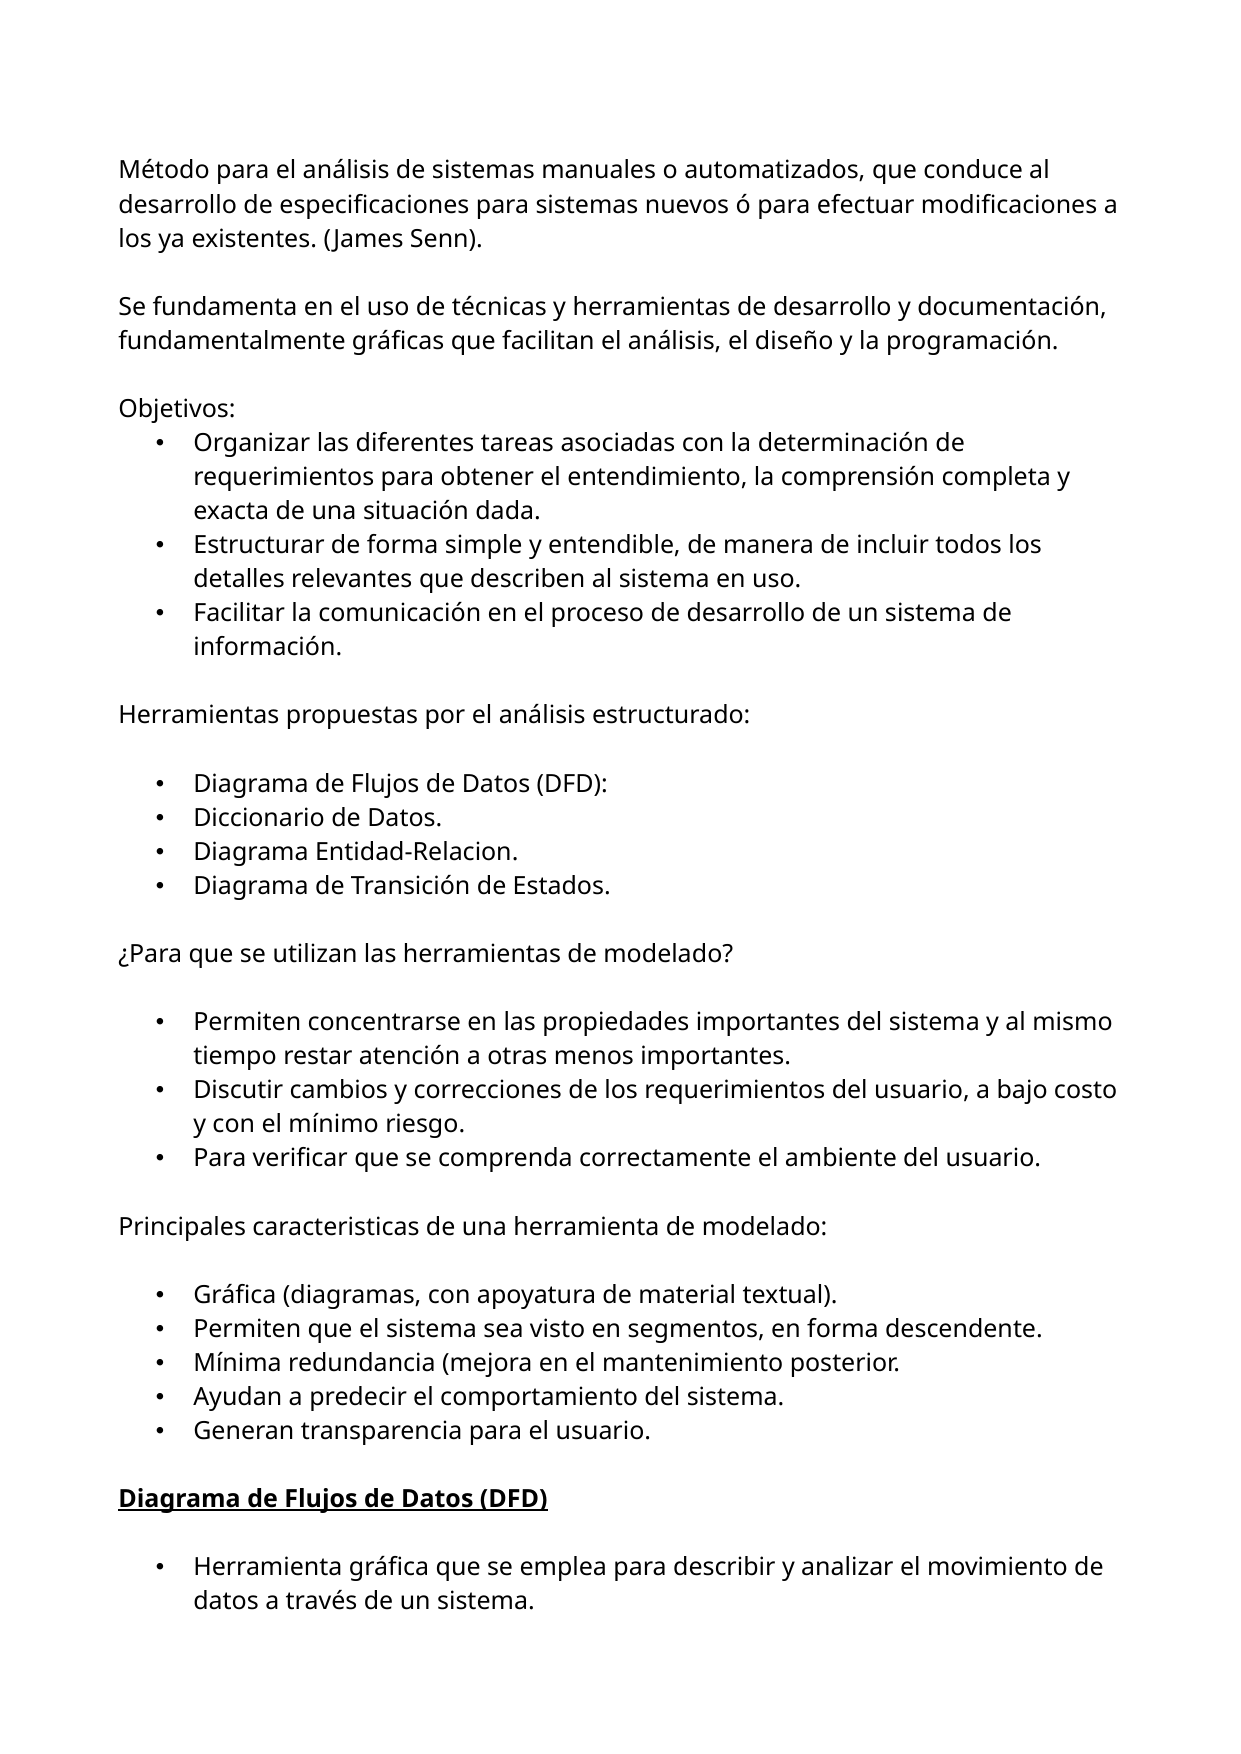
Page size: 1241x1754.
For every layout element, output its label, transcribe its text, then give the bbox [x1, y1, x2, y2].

list Para verificar que se comprenda correctamente el ambiente del usuario. [156, 1140, 1122, 1174]
list Discutir cambios y correcciones de los requerimientos del usuario, a bajo costo y con el mínimo riesgo. [156, 1072, 1122, 1140]
text Objetivos: [118, 391, 1122, 425]
list Permiten concentrarse en las propiedades importantes del sistema y al mismo tiempo restar atención a otras menos importantes. [156, 1004, 1122, 1072]
list Diccionario de Datos. [156, 799, 1122, 833]
text Diagrama de Flujos de Datos (DFD) [118, 1481, 1122, 1515]
list Herramienta gráfica que se emplea para describir y analizar el movimiento de datos a través de un sistema. [156, 1549, 1122, 1617]
text ¿Para que se utilizan las herramientas de modelado? [118, 936, 1122, 970]
text Principales caracteristicas de una herramienta de modelado: [118, 1208, 1122, 1242]
list Diagrama Entidad-Relacion. [156, 833, 1122, 867]
list Gráfica (diagramas, con apoyatura de material textual). [156, 1276, 1122, 1310]
text Se fundamenta en el uso de técnicas y herramientas de desarrollo y documentación, fundamentalmente gráficas que facilitan el análisis, el diseño y la programación. [118, 288, 1122, 357]
list Facilitar la comunicación en el proceso de desarrollo de un sistema de información. [156, 595, 1122, 663]
text Método para el análisis de sistemas manuales o automatizados, que conduce al desarrollo de especificaciones para sistemas nuevos ó para efectuar modificaciones a los ya existentes. (James Senn). [118, 152, 1122, 254]
list Ayudan a predecir el comportamiento del sistema. [156, 1378, 1122, 1412]
list Organizar las diferentes tareas asociadas con la determinación de requerimientos para obtener el entendimiento, la comprensión completa y exacta de una situación dada. [156, 425, 1122, 527]
list Generan transparencia para el usuario. [156, 1412, 1122, 1447]
list Mínima redundancia (mejora en el mantenimiento posterior. [156, 1344, 1122, 1378]
list Permiten que el sistema sea visto en segmentos, en forma descendente. [156, 1310, 1122, 1344]
text Herramientas propuestas por el análisis estructurado: [118, 697, 1122, 731]
list Diagrama de Transición de Estados. [156, 867, 1122, 902]
list Diagrama de Flujos de Datos (DFD): [156, 765, 1122, 799]
list Estructurar de forma simple y entendible, de manera de incluir todos los detalles relevantes que describen al sistema en uso. [156, 527, 1122, 595]
